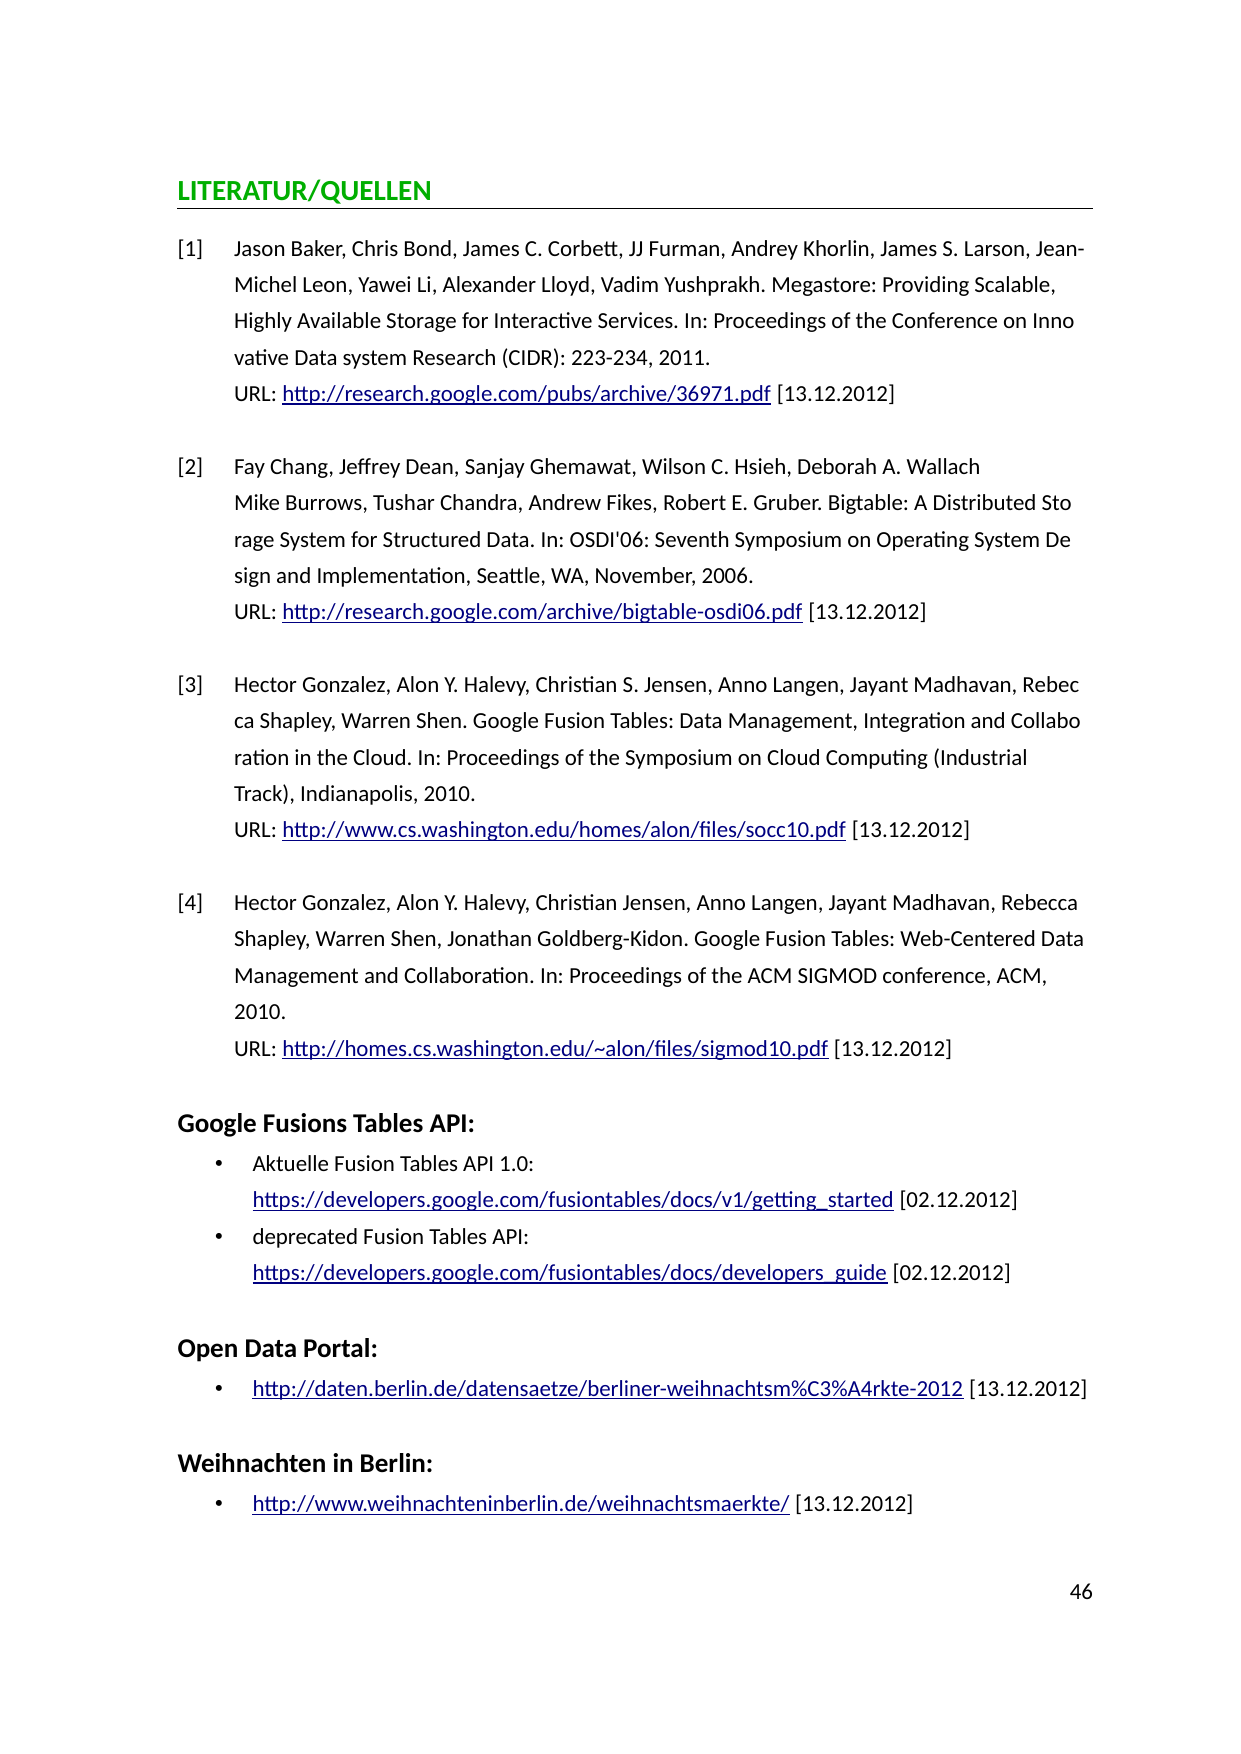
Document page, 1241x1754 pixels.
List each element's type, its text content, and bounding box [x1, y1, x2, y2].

text [1] Jason Baker, Chris Bond, James C. Corbett, JJ Furman, Andrey Khorlin, James S. Larson, Jean- Michel Leon, Yawei Li, Alexander Lloyd, Vadim Yushprakh. Megastore: Providing Scalable, Highly Available Storage for Interactive Services. In: Proceedings of the Conference on Inno vative Data system Research (CIDR): 223-234, 2011. [177, 234, 1093, 371]
text [2] Fay Chang, Jeffrey Dean, Sanjay Ghemawat, Wilson C. Hsieh, Deborah A. Wallach [177, 452, 1093, 480]
text URL: http://homes.cs.washington.edu/~alon/files/sigmod10.pdf [13.12.2012] [177, 1034, 1093, 1062]
text Open Data Portal: [177, 1331, 1093, 1364]
text Google Fusions Tables API: [177, 1106, 1093, 1139]
list https://developers.google.com/fusiontables/docs/v1/getting_started [02.12.2012] [215, 1186, 1093, 1214]
text [4] Hector Gonzalez, Alon Y. Halevy, Christian Jensen, Anno Langen, Jayant Madhavan, Rebecca Shapley, Warren Shen, Jonathan Goldberg-Kidon. Google Fusion Tables: Web-Centered Data Management and Collaboration. In: Proceedings of the ACM SIGMOD conference, ACM, 2010. [177, 888, 1093, 1025]
list Aktuelle Fusion Tables API 1.0: [215, 1149, 1093, 1177]
list https://developers.google.com/fusiontables/docs/developers_guide [02.12.2012] [215, 1258, 1093, 1286]
text Mike Burrows, Tushar Chandra, Andrew Fikes, Robert E. Gruber. Bigtable: A Distributed Sto rage System for Structured Data. In: OSDI'06: Seventh Symposium on Operating System De sign and Implementation, Seattle, WA, November, 2006. [177, 488, 1093, 589]
list http://daten.berlin.de/datensaetze/berliner-weihnachtsm%C3%A4rkte-2012 [13.12.2012] [215, 1374, 1093, 1402]
text URL: http://www.cs.washington.edu/homes/alon/files/socc10.pdf [13.12.2012] [177, 816, 1093, 843]
list deprecated Fusion Tables API: [215, 1222, 1093, 1250]
text URL: http://research.google.com/pubs/archive/36971.pdf [13.12.2012] [177, 379, 1093, 407]
list http://www.weihnachteninberlin.de/weihnachtsmaerkte/ [13.12.2012] [215, 1489, 1093, 1518]
text URL: http://research.google.com/archive/bigtable-osdi06.pdf [13.12.2012] [177, 597, 1093, 625]
text Weihnachten in Berlin: [177, 1447, 1093, 1480]
text Literatur/Quellen [177, 172, 1093, 208]
text [3] Hector Gonzalez, Alon Y. Halevy, Christian S. Jensen, Anno Langen, Jayant Madhavan, Rebec ca Shapley, Warren Shen. Google Fusion Tables: Data Management, Integration and Collabo ration in the Cloud. In: Proceedings of the Symposium on Cloud Computing (Industrial Track), Indianapolis, 2010. [177, 670, 1093, 807]
